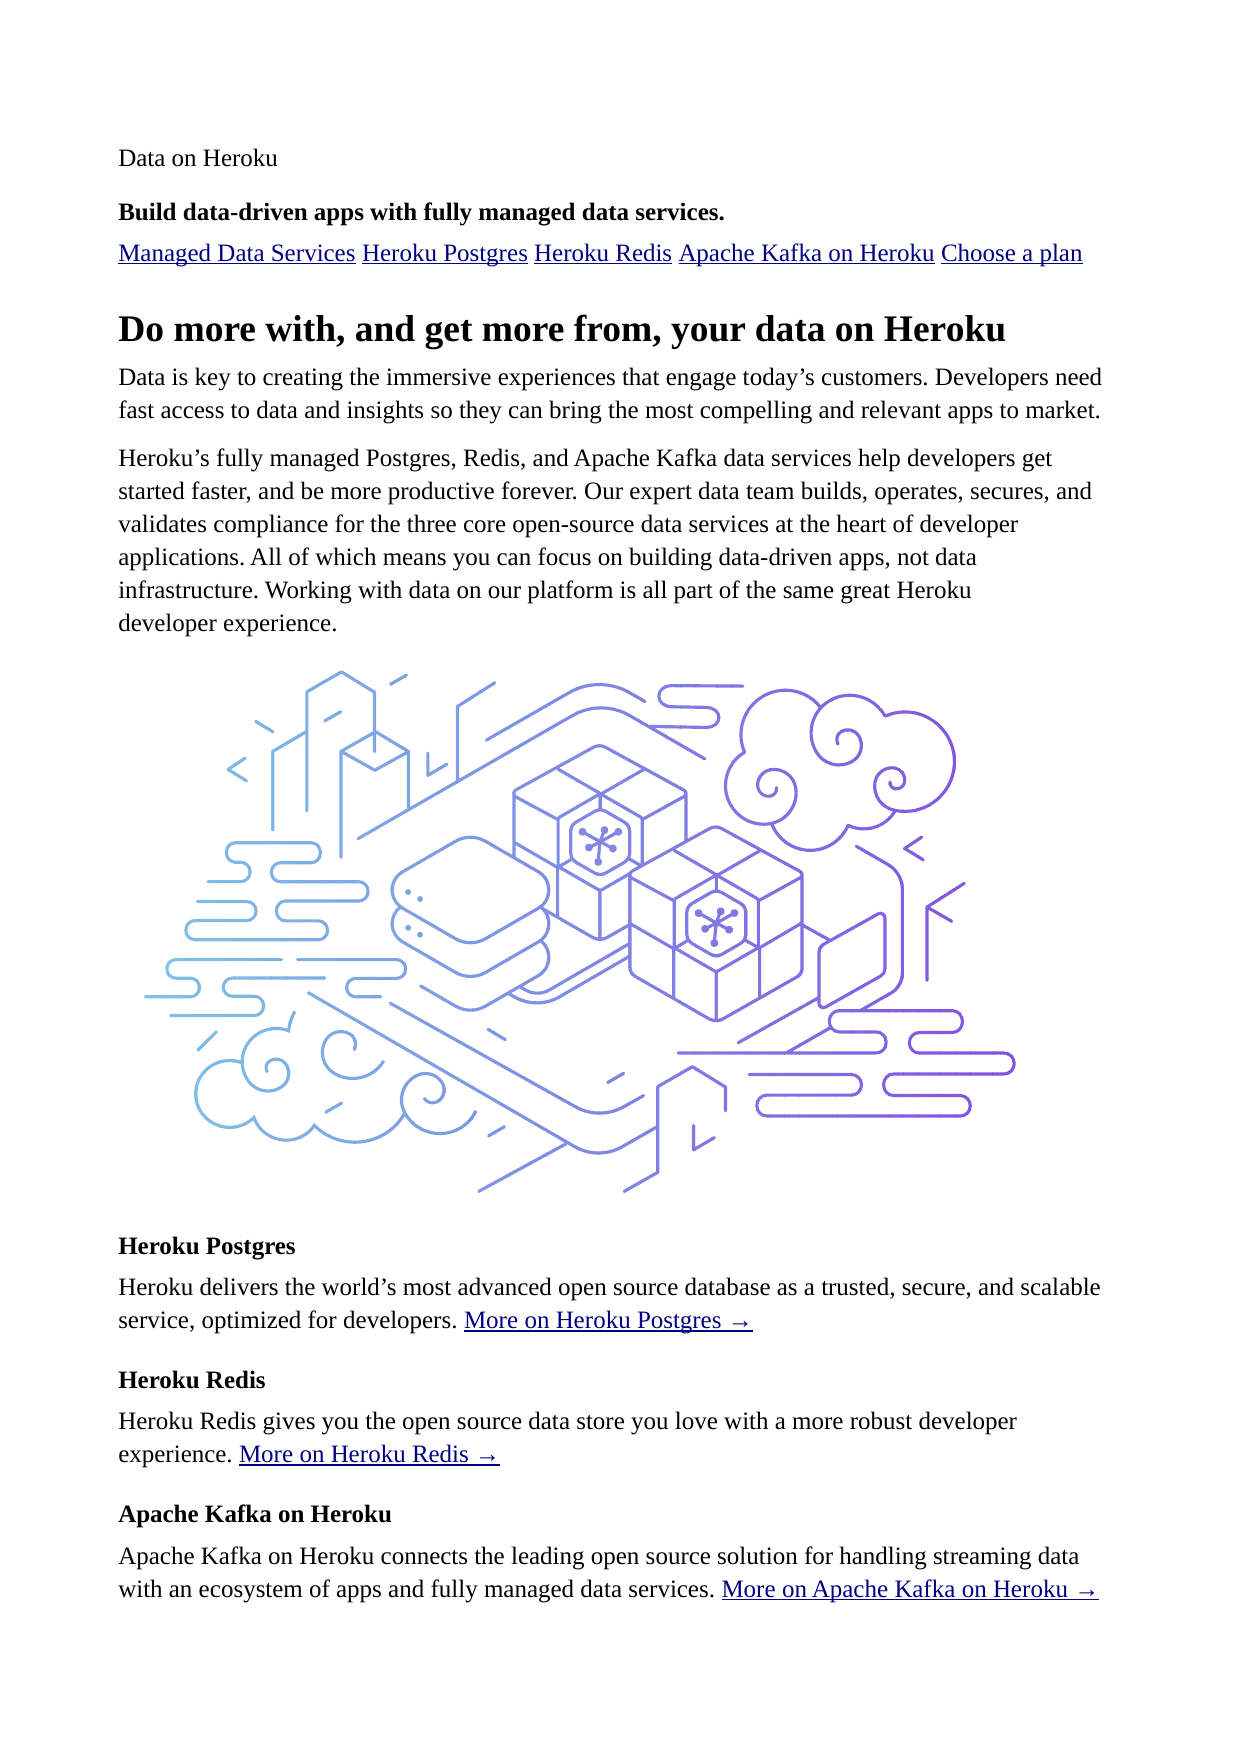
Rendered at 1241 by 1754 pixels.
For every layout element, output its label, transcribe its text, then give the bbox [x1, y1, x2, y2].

text Heroku Redis gives you the open source data store you love with a more robust developer experience. More on Heroku Redis → [118, 1406, 1122, 1468]
subtitle Heroku Redis [118, 1365, 1122, 1394]
subtitle Do more with, and get more from, your data on Heroku [118, 307, 1122, 350]
subtitle Build data-driven apps with fully managed data services. [118, 197, 1122, 226]
text Heroku delivers the world’s most advanced open source database as a trusted, secure, and scalable service, optimized for developers. More on Heroku Postgres → [118, 1272, 1122, 1334]
text Apache Kafka on Heroku connects the leading open source solution for handling streaming data with an ecosystem of apps and fully managed data services. More on Apache Kafka on Heroku → [118, 1541, 1122, 1603]
subtitle Heroku Postgres [118, 1231, 1122, 1259]
text Managed Data Services Heroku Postgres Heroku Redis Apache Kafka on Heroku Choose a plan [118, 238, 1122, 267]
text Data is key to creating the immersive experiences that engage today’s customers. Developers need fast access to data and insights so they can bring the most compelling and relevant apps to market. [118, 362, 1122, 424]
subtitle Apache Kafka on Heroku [118, 1499, 1122, 1528]
subtitle Data on Heroku [118, 143, 1122, 172]
text Heroku’s fully managed Postgres, Redis, and Apache Kafka data services help developers get started faster, and be more productive forever. Our expert data team builds, operates, secures, and validates compliance for the three core open-source data services at the heart of developer applications. All of which means you can focus on building data-driven apps, not data infrastructure. Working with data on our platform is all part of the same great Heroku developer experience. [118, 443, 1122, 637]
